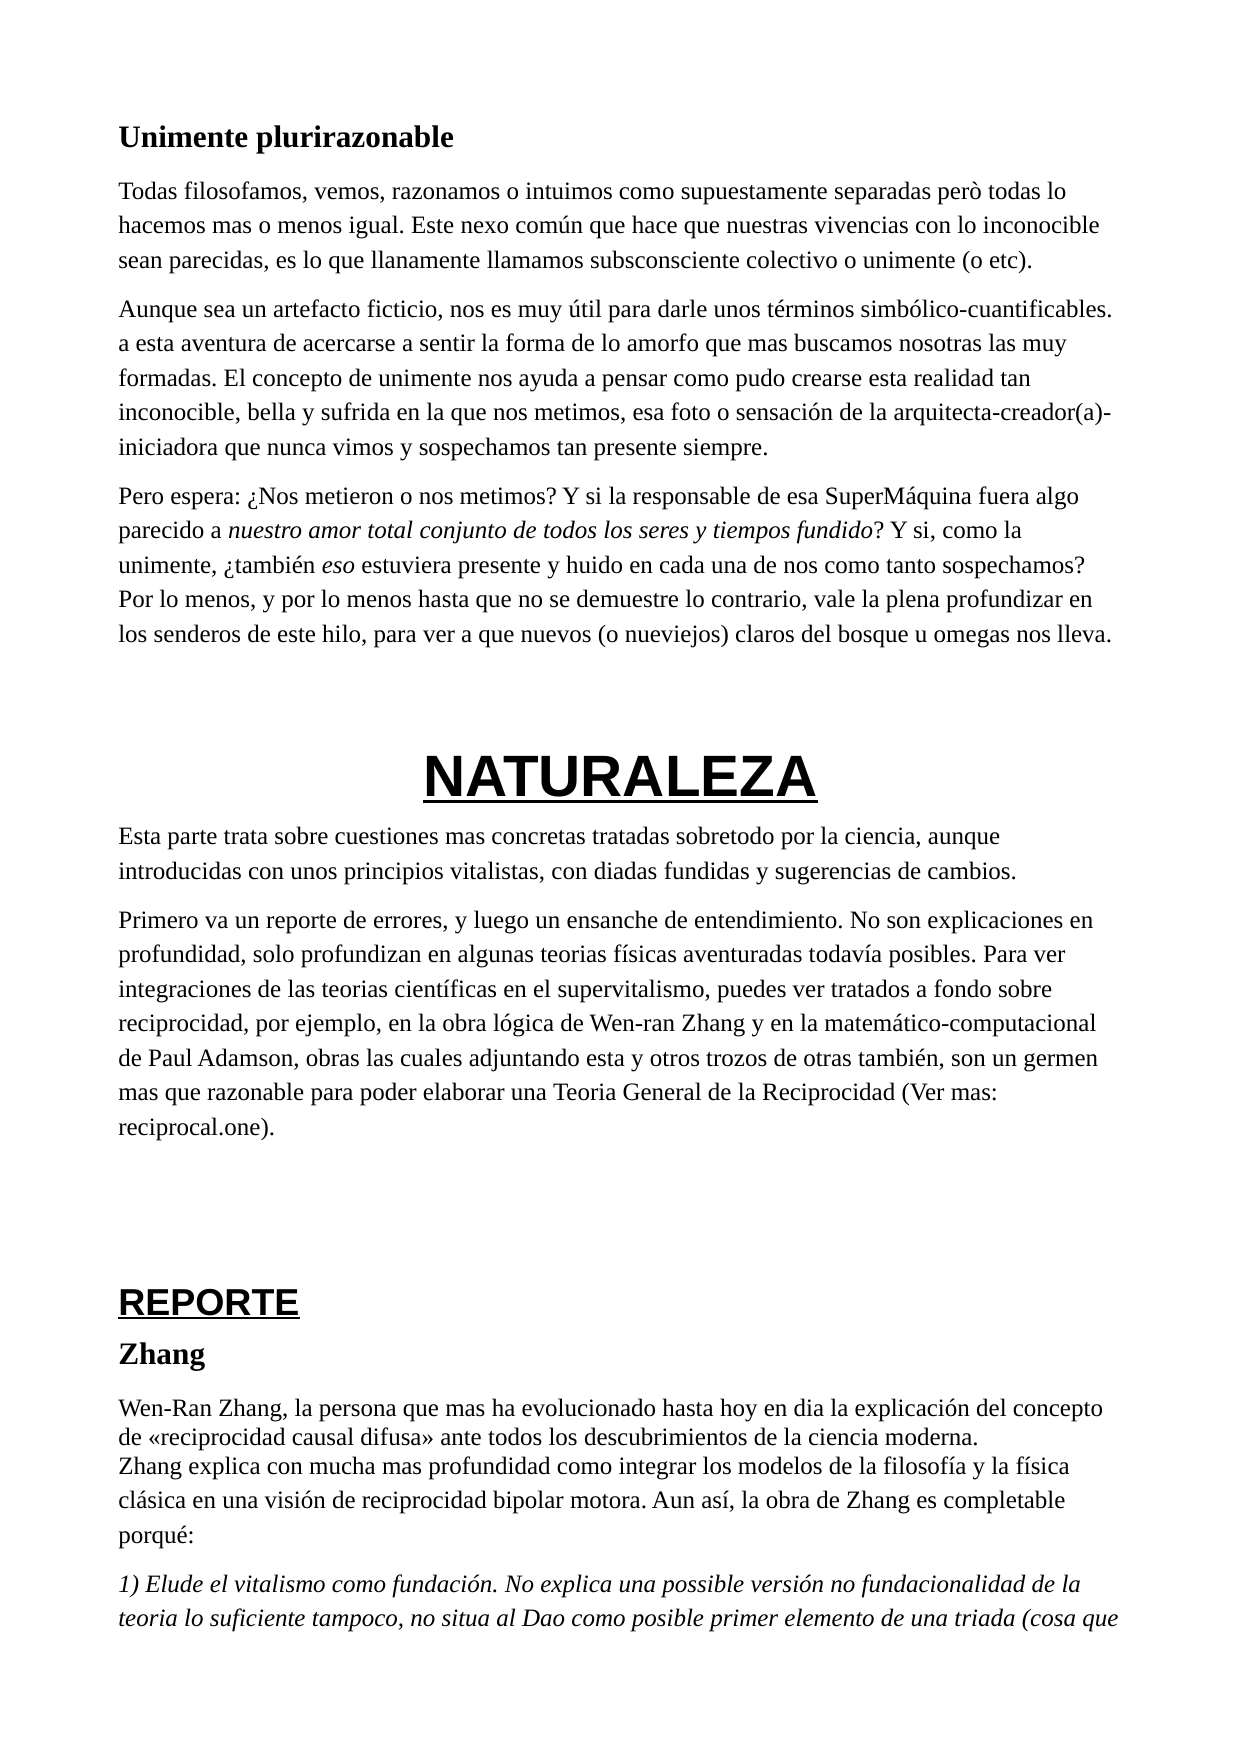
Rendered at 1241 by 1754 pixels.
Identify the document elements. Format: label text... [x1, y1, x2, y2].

text Todas filosofamos, vemos, razonamos o intuimos como supuestamente separadas però todas lo hacemos mas o menos igual. Este nexo común que hace que nuestras vivencias con lo inconocible sean parecidas, es lo que llanamente llamamos subsconsciente colectivo o unimente (o etc). [118, 176, 1122, 273]
text Wen-Ran Zhang, la persona que mas ha evolucionado hasta hoy en dia la explicación del concepto de «reciprocidad causal difusa» ante todos los descubrimientos de la ciencia moderna. [118, 1393, 1122, 1451]
text Zhang [118, 1336, 1122, 1371]
text Unimente plurirazonable [118, 118, 1122, 154]
subtitle NATURALEZA [118, 742, 1122, 809]
text Primero va un reporte de errores, y luego un ensanche de entendimiento. No son explicaciones en profundidad, solo profundizan en algunas teorias físicas aventuradas todavía posibles. Para ver integraciones de las teorias científicas en el supervitalismo, puedes ver tratados a fondo sobre reciprocidad, por ejemplo, en la obra lógica de Wen-ran Zhang y en la matemático-computacional de Paul Adamson, obras las cuales adjuntando esta y otros trozos de otras también, son un germen mas que razonable para poder elaborar una Teoria General de la Reciprocidad (Ver mas: reciprocal.one). [118, 905, 1122, 1141]
text Pero espera: ¿Nos metieron o nos metimos? Y si la responsable de esa SuperMáquina fuera algo parecido a nuestro amor total conjunto de todos los seres y tiempos fundido? Y si, como la unimente, ¿también eso estuviera presente y huido en cada una de nos como tanto sospechamos? Por lo menos, y por lo menos hasta que no se demuestre lo contrario, vale la plena profundizar en los senderos de este hilo, para ver a que nuevos (o nueviejos) claros del bosque u omegas nos lleva. [118, 481, 1122, 647]
subtitle REPORTE [118, 1280, 1122, 1323]
text Zhang explica con mucha mas profundidad como integrar los modelos de la filosofía y la física clásica en una visión de reciprocidad bipolar motora. Aun así, la obra de Zhang es completable porqué: [118, 1451, 1122, 1548]
text 1) Elude el vitalismo como fundación. No explica una possible versión no fundacionalidad de la teoria lo suficiente tampoco, no situa al Dao como posible primer elemento de una triada (cosa que [118, 1569, 1122, 1632]
text Esta parte trata sobre cuestiones mas concretas tratadas sobretodo por la ciencia, aunque introducidas con unos principios vitalistas, con diadas fundidas y sugerencias de cambios. [118, 821, 1122, 885]
text Aunque sea un artefacto ficticio, nos es muy útil para darle unos términos simbólico-cuantificables. a esta aventura de acercarse a sentir la forma de lo amorfo que mas buscamos nosotras las muy formadas. El concepto de unimente nos ayuda a pensar como pudo crearse esta realidad tan inconocible, bella y sufrida en la que nos metimos, esa foto o sensación de la arquitecta-creador(a)-iniciadora que nunca vimos y sospechamos tan presente siempre. [118, 294, 1122, 461]
